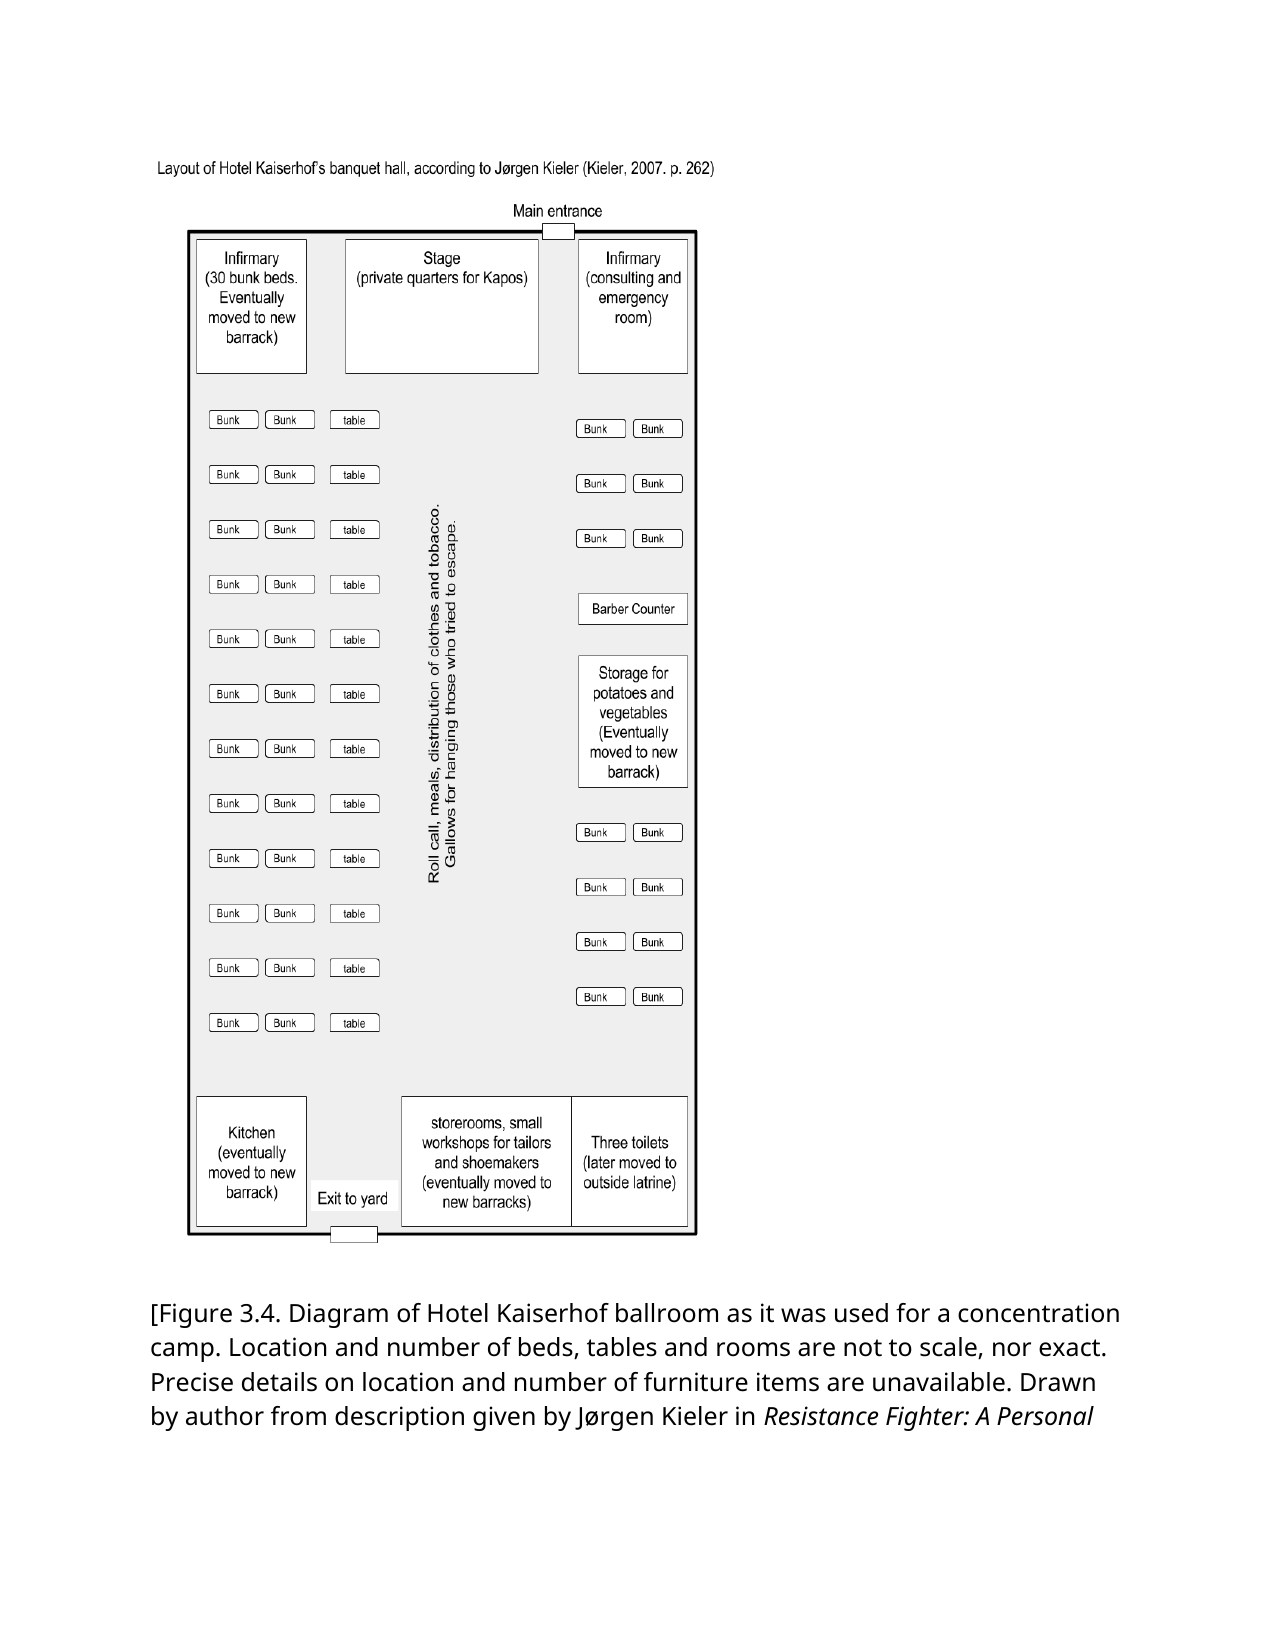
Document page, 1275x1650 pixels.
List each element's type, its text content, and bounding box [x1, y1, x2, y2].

picture [150, 150, 734, 1296]
text [Figure 3.4. Diagram of Hotel Kaiserhof ballroom as it was used for a concentration camp. Location and number of beds, tables and rooms are not to scale, nor exact. Precise details on location and number of furniture items are unavailable. Drawn by author from description given by Jørgen Kieler in Resistance Fighter: A Personal [150, 1296, 1125, 1432]
